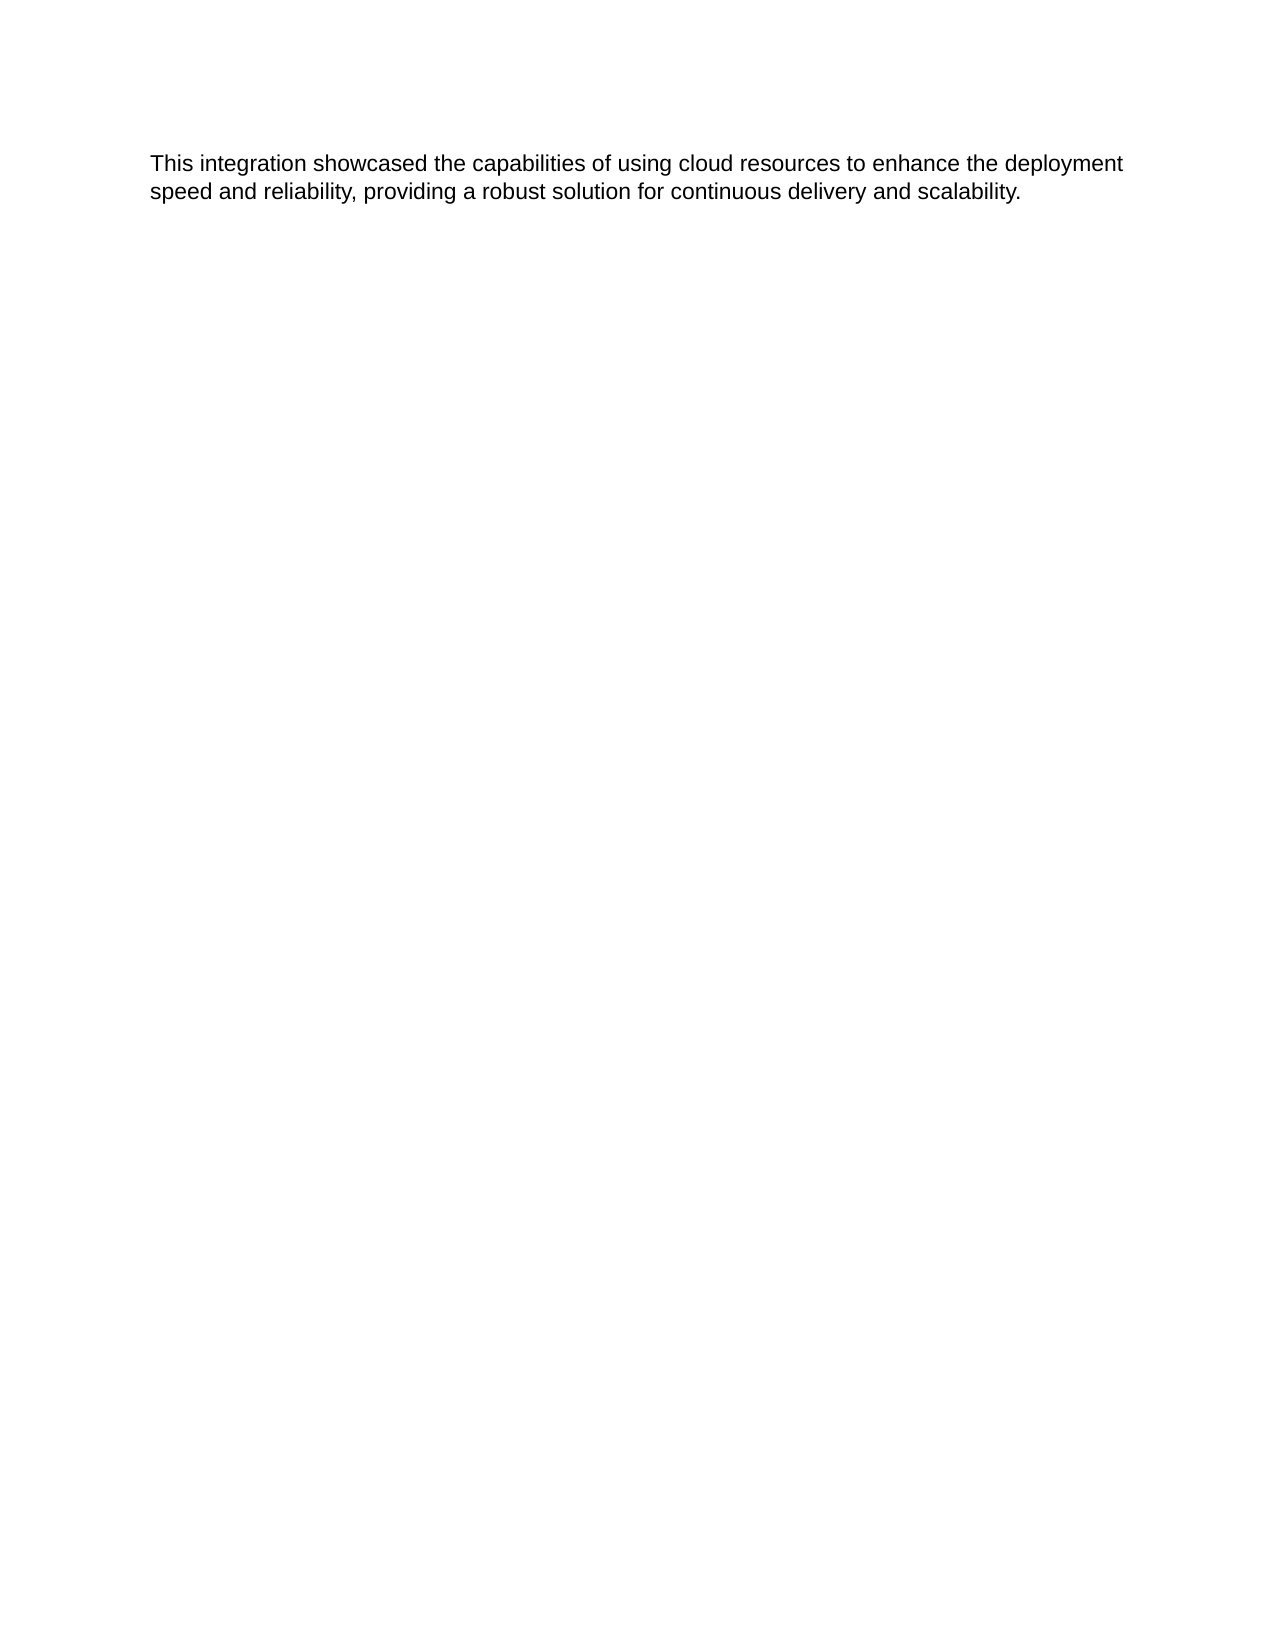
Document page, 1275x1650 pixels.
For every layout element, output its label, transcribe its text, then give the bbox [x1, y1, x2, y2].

text This integration showcased the capabilities of using cloud resources to enhance the deployment speed and reliability, providing a robust solution for continuous delivery and scalability. [150, 150, 1125, 204]
